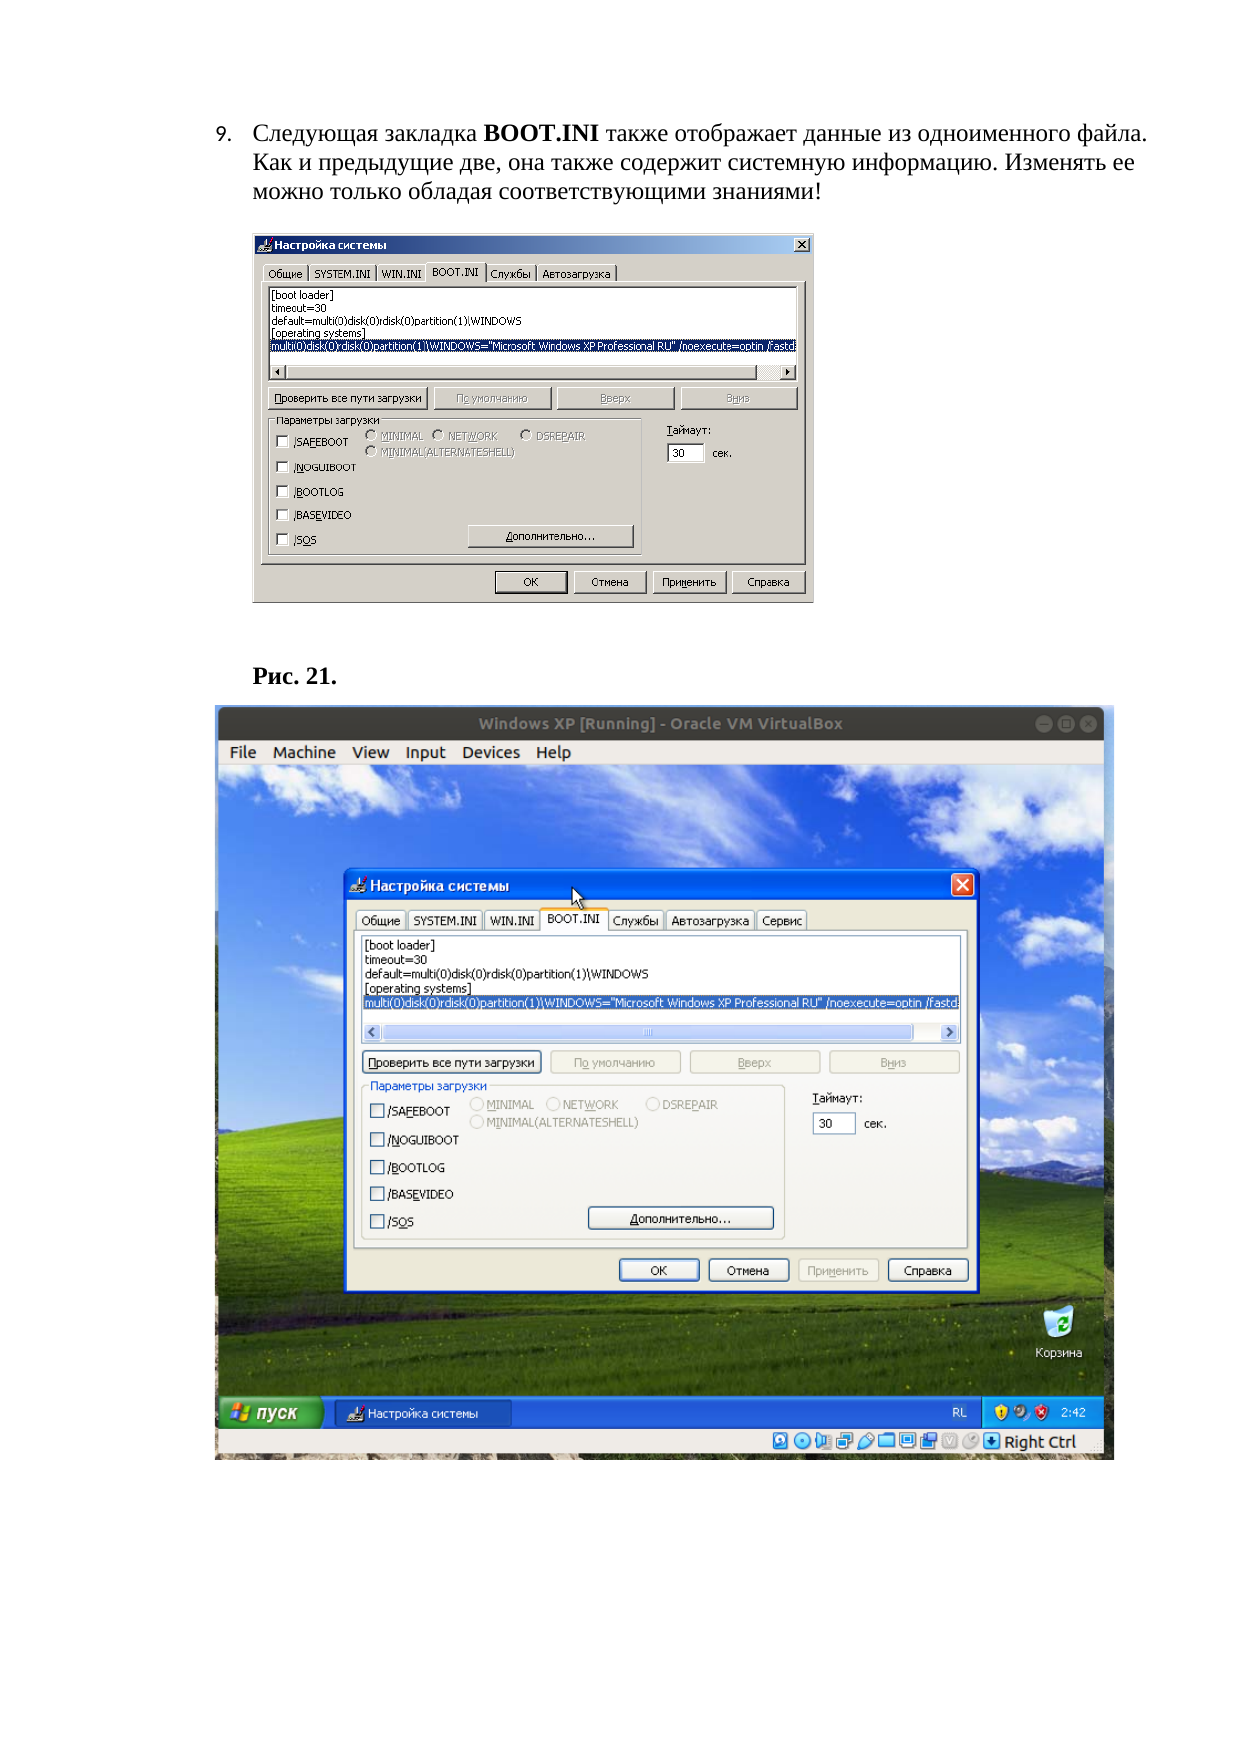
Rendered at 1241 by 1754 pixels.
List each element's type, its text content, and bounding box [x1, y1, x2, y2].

picture [214, 705, 1115, 1460]
picture [252, 233, 814, 603]
list Следующая закладка BOOT.INI также отображает данные из одноименного файла. Как и предыдущие две, она также содержит системную информацию. Изменять ее можно только обладая соответствующими знаниями! [215, 118, 1152, 205]
text Рис. 21. [252, 632, 1152, 689]
